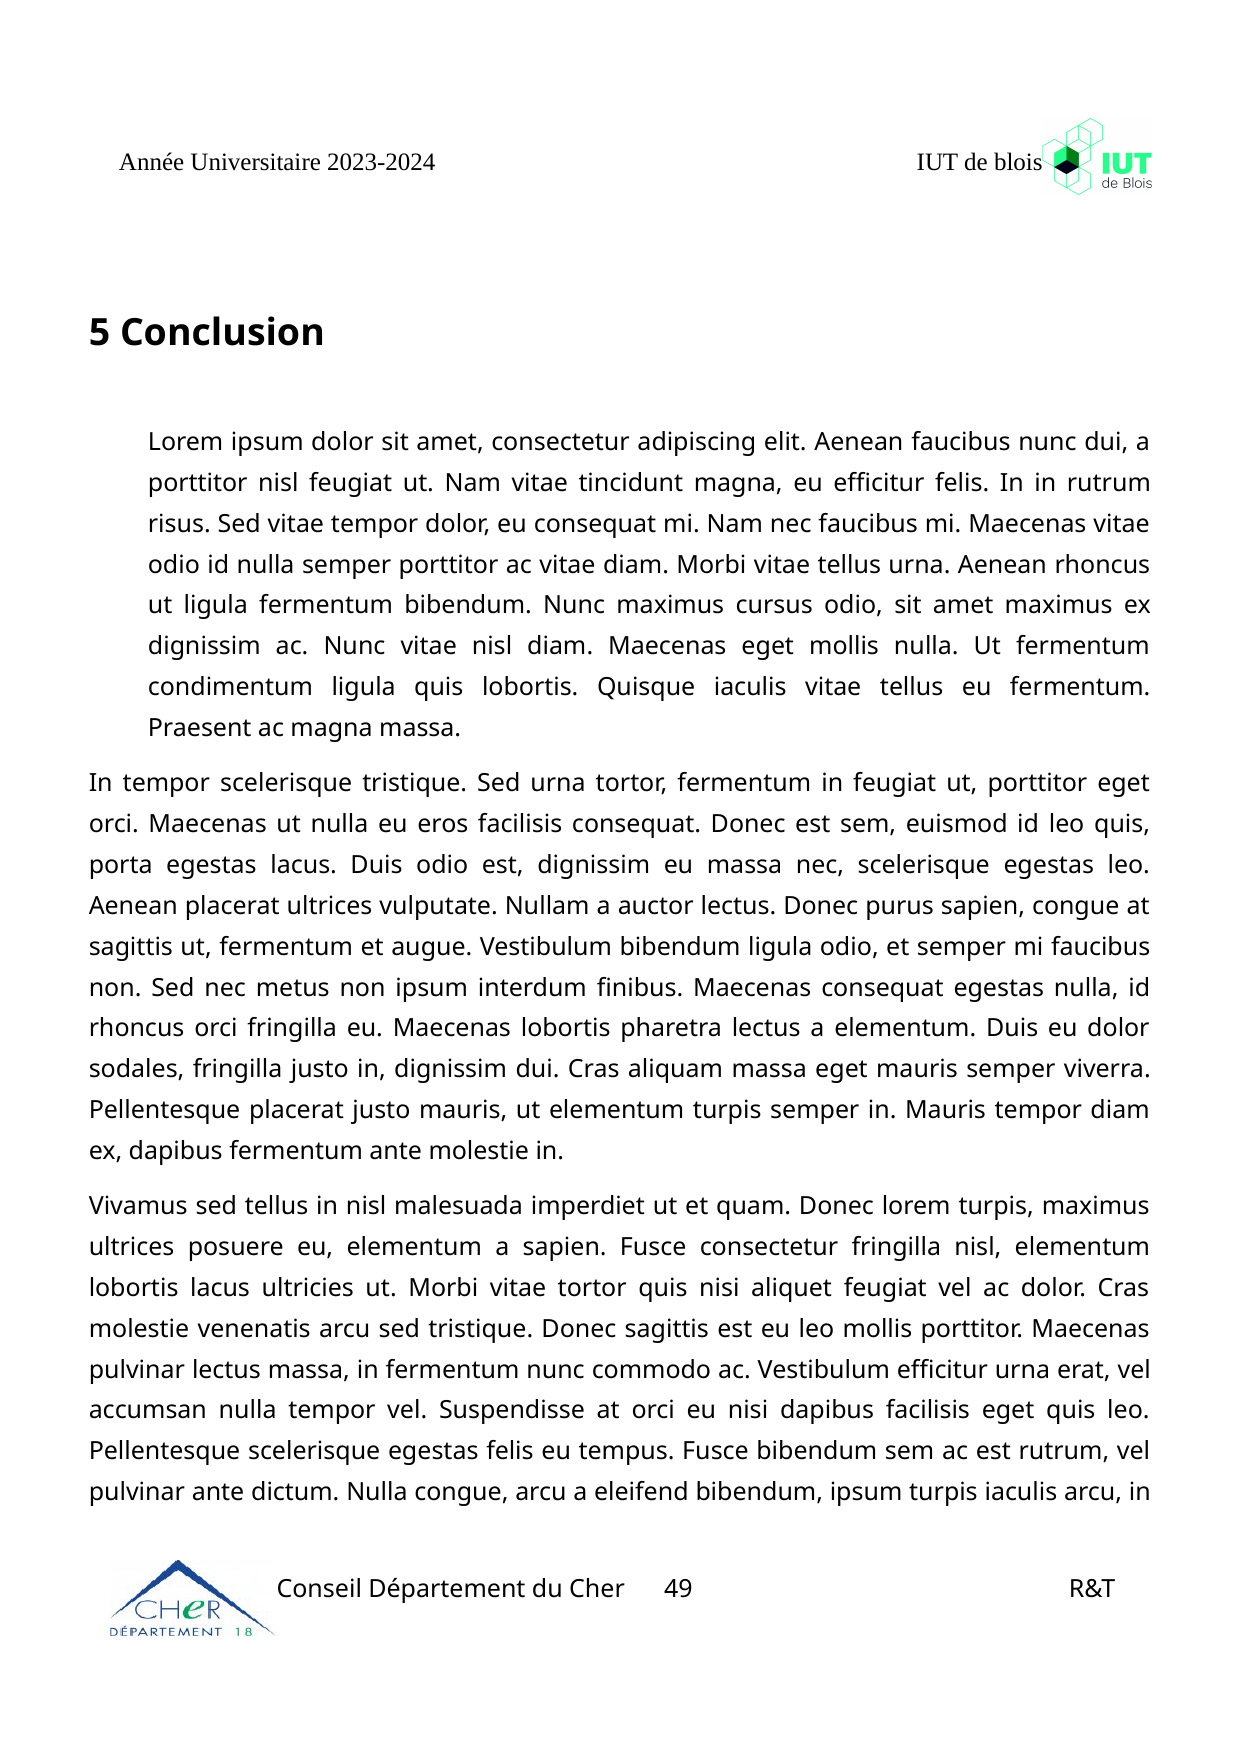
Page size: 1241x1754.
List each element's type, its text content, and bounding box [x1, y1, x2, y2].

picture [110, 1560, 277, 1636]
picture [1042, 118, 1152, 195]
title Conclusion [88, 305, 1093, 356]
text Lorem ipsum dolor sit amet, consectetur adipiscing elit. Aenean faucibus nunc dui, a porttitor nisl feugiat ut. Nam vitae tincidunt magna, eu efficitur felis. In in rutrum risus. Sed vitae tempor dolor, eu consequat mi. Nam nec faucibus mi. Maecenas vitae odio id nulla semper porttitor ac vitae diam. Morbi vitae tellus urna. Aenean rhoncus ut ligula fermentum bibendum. Nunc maximus cursus odio, sit amet maximus ex dignissim ac. Nunc vitae nisl diam. Maecenas eget mollis nulla. Ut fermentum condimentum ligula quis lobortis. Quisque iaculis vitae tellus eu fermentum. Praesent ac magna massa. [148, 424, 1152, 744]
text Vivamus sed tellus in nisl malesuada imperdiet ut et quam. Donec lorem turpis, maximus ultrices posuere eu, elementum a sapien. Fusce consectetur fringilla nisl, elementum lobortis lacus ultricies ut. Morbi vitae tortor quis nisi aliquet feugiat vel ac dolor. Cras molestie venenatis arcu sed tristique. Donec sagittis est eu leo mollis porttitor. Maecenas pulvinar lectus massa, in fermentum nunc commodo ac. Vestibulum efficitur urna erat, vel accumsan nulla tempor vel. Suspendisse at orci eu nisi dapibus facilisis eget quis leo. Pellentesque scelerisque egestas felis eu tempus. Fusce bibendum sem ac est rutrum, vel pulvinar ante dictum. Nulla congue, arcu a eleifend bibendum, ipsum turpis iaculis arcu, in [88, 1188, 1152, 1508]
text In tempor scelerisque tristique. Sed urna tortor, fermentum in feugiat ut, porttitor eget orci. Maecenas ut nulla eu eros facilisis consequat. Donec est sem, euismod id leo quis, porta egestas lacus. Duis odio est, dignissim eu massa nec, scelerisque egestas leo. Aenean placerat ultrices vulputate. Nullam a auctor lectus. Donec purus sapien, congue at sagittis ut, fermentum et augue. Vestibulum bibendum ligula odio, et semper mi faucibus non. Sed nec metus non ipsum interdum finibus. Maecenas consequat egestas nulla, id rhoncus orci fringilla eu. Maecenas lobortis pharetra lectus a elementum. Duis eu dolor sodales, fringilla justo in, dignissim dui. Cras aliquam massa eget mauris semper viverra. Pellentesque placerat justo mauris, ut elementum turpis semper in. Mauris tempor diam ex, dapibus fermentum ante molestie in. [88, 765, 1152, 1167]
